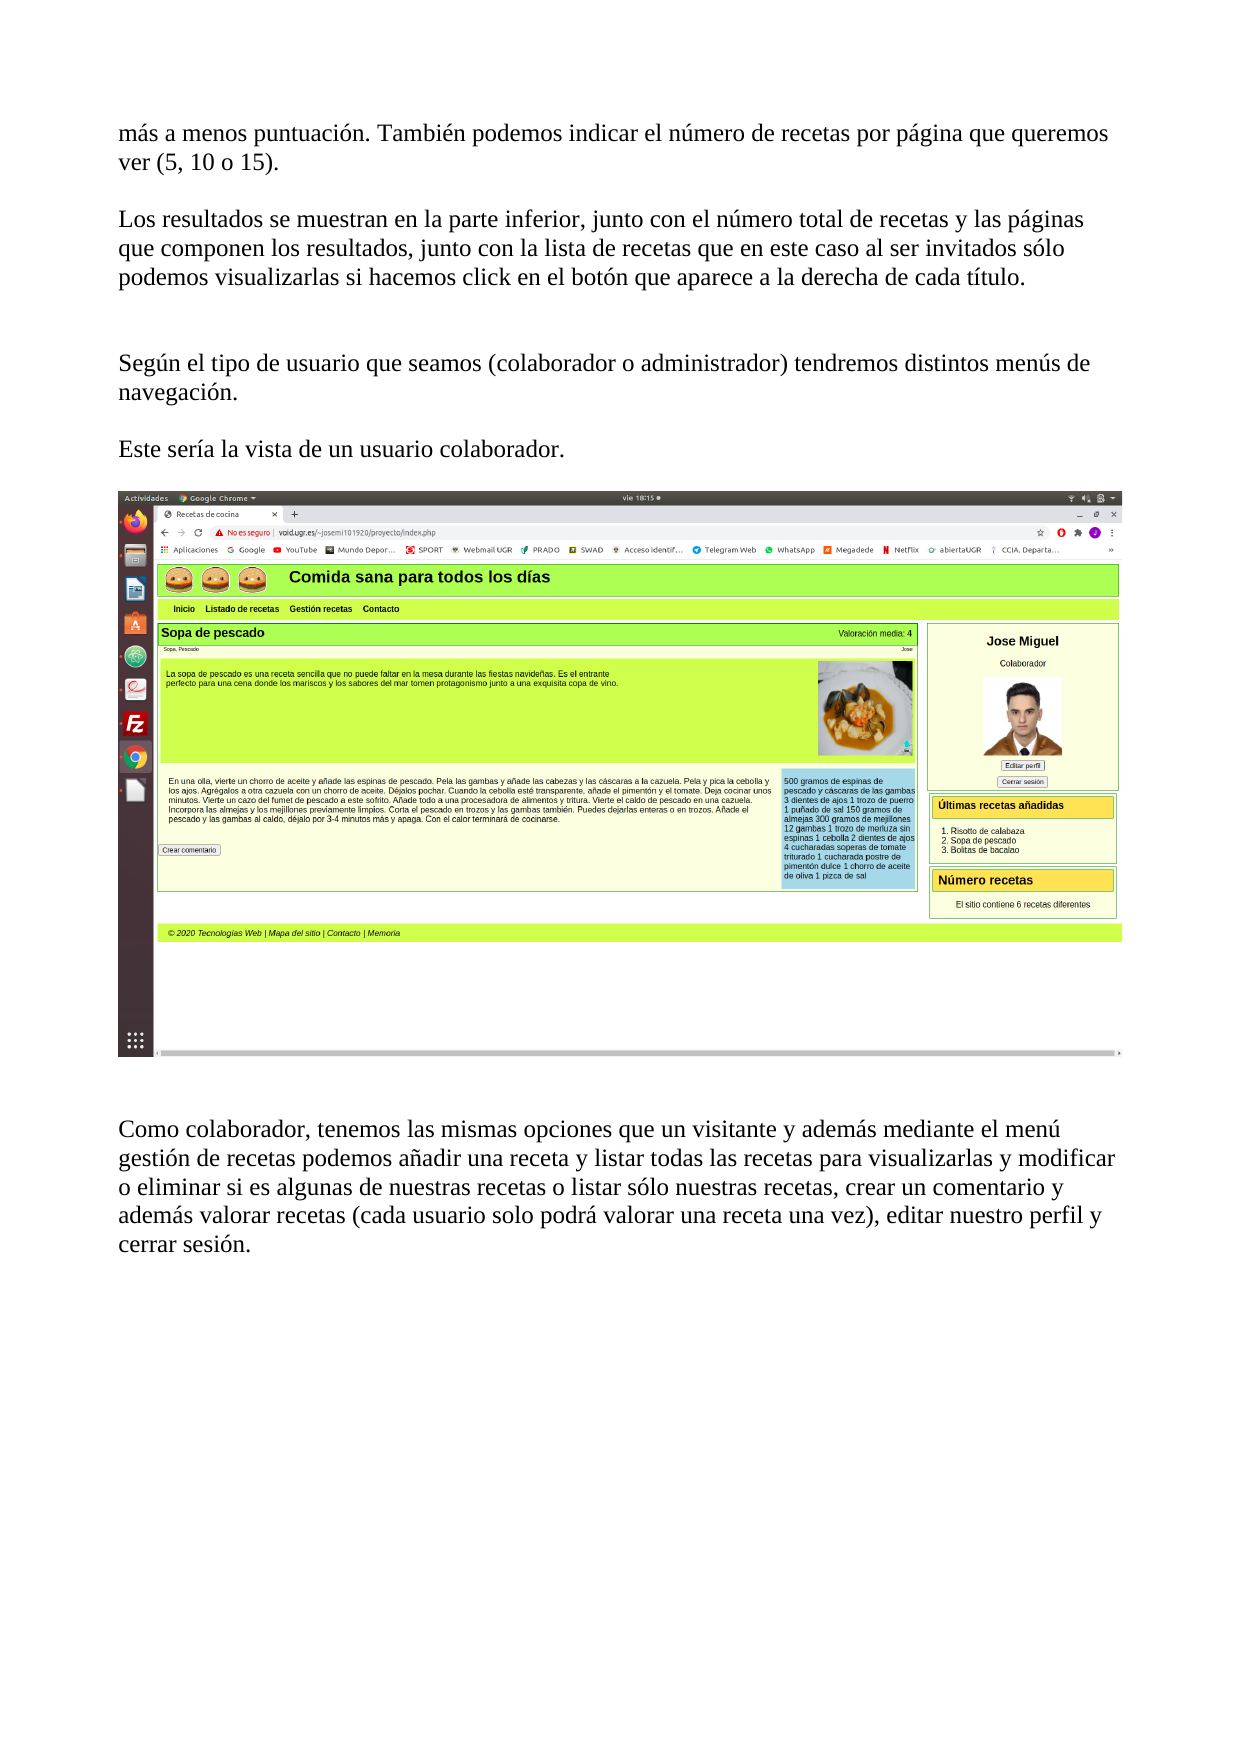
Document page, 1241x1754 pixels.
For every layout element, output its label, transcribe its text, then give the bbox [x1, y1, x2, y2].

text Como colaborador, tenemos las mismas opciones que un visitante y además mediante el menú gestión de recetas podemos añadir una receta y listar todas las recetas para visualizarlas y modificar o eliminar si es algunas de nuestras recetas o listar sólo nuestras recetas, crear un comentario y además valorar recetas (cada usuario solo podrá valorar una receta una vez), editar nuestro perfil y cerrar sesión. [118, 1114, 1122, 1258]
text Este sería la vista de un usuario colaborador. [118, 434, 1122, 463]
text Según el tipo de usuario que seamos (colaborador o administrador) tendremos distintos menús de navegación. [118, 348, 1122, 406]
picture [118, 491, 1123, 1057]
text más a menos puntuación. También podemos indicar el número de recetas por página que queremos ver (5, 10 o 15). [118, 118, 1122, 176]
text Los resultados se muestran en la parte inferior, junto con el número total de recetas y las páginas que componen los resultados, junto con la lista de recetas que en este caso al ser invitados sólo podemos visualizarlas si hacemos click en el botón que aparece a la derecha de cada título. [118, 204, 1122, 291]
